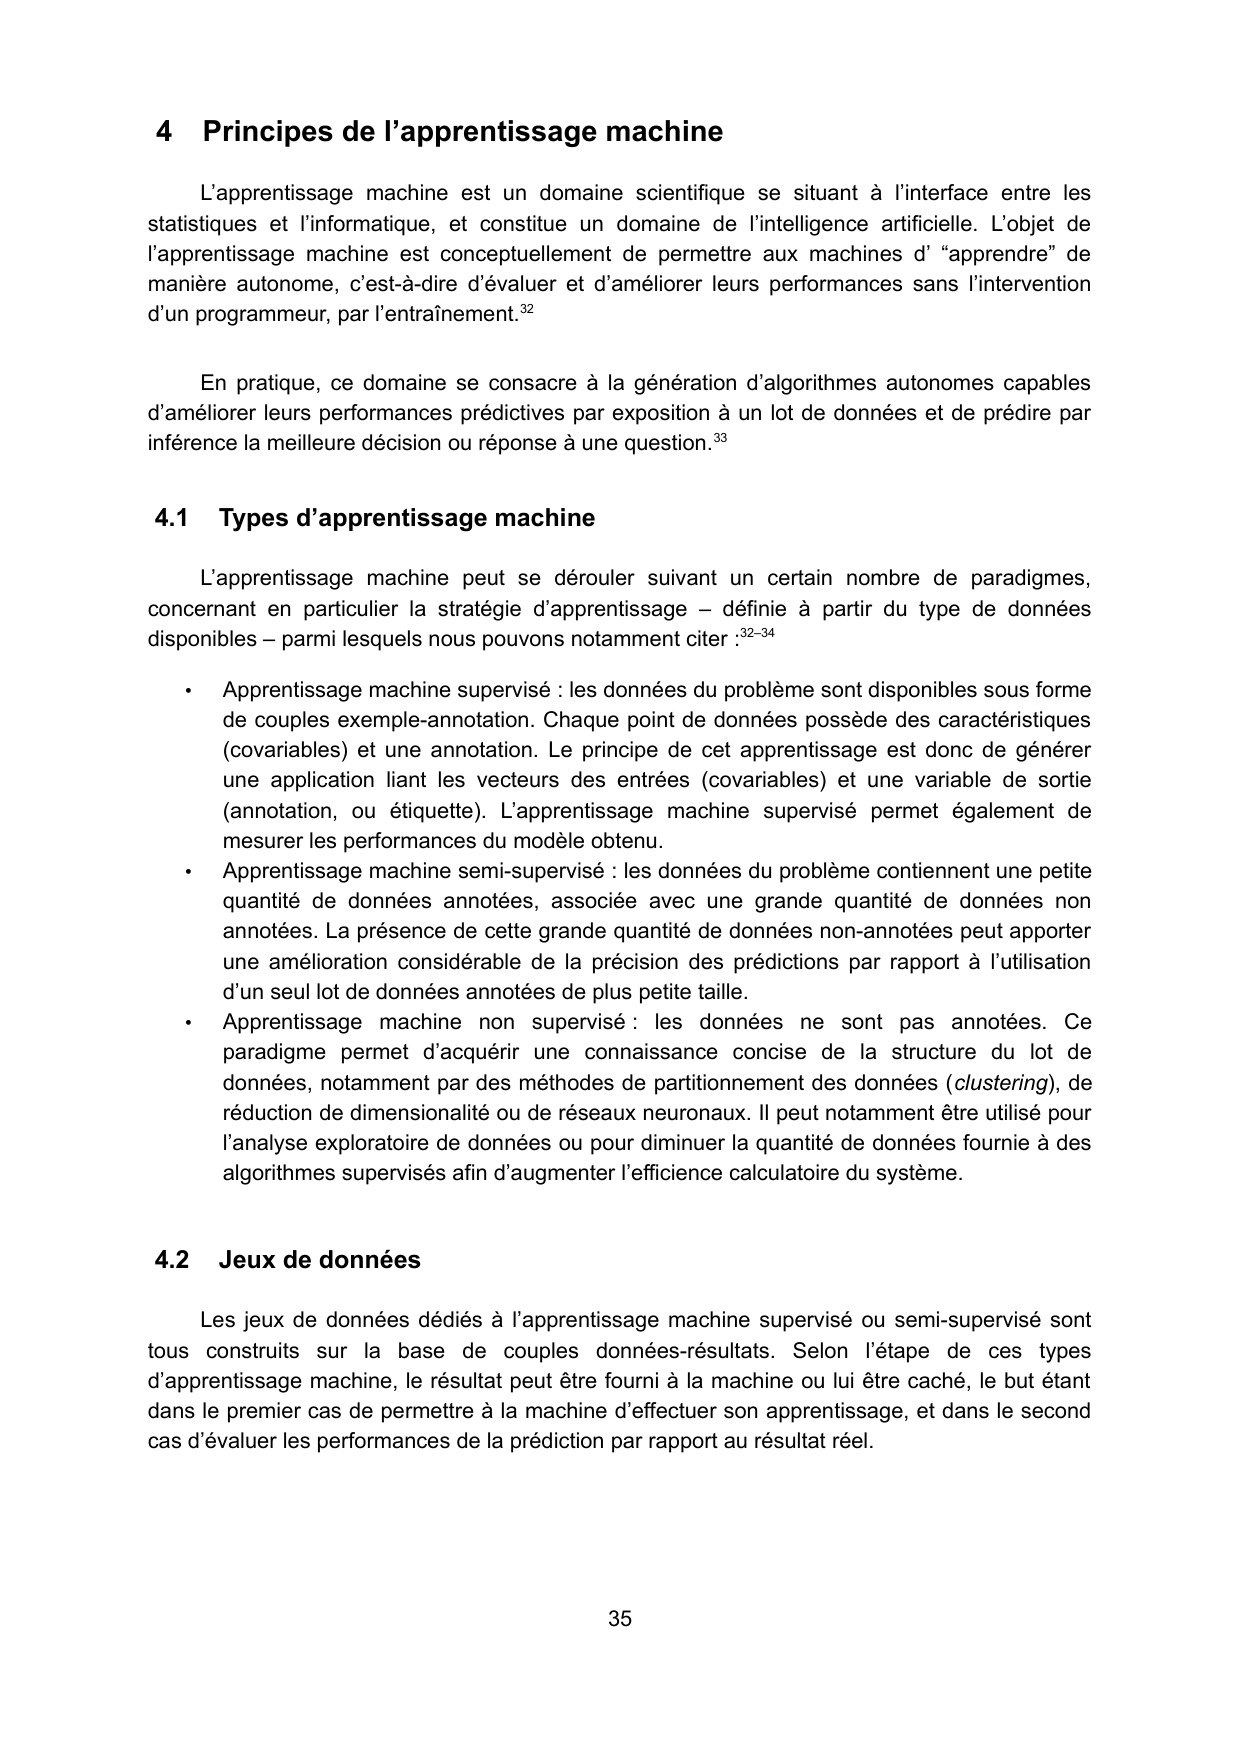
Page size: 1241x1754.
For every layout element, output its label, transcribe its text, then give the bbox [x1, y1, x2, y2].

subtitle Jeux de données [148, 1245, 1093, 1274]
list Apprentissage machine semi-supervisé : les données du problème contiennent une petite quantité de données annotées, associée avec une grande quantité de données non annotées. La présence de cette grande quantité de données non-annotées peut apporter une amélioration considérable de la précision des prédictions par rapport à l’utilisation d’un seul lot de données annotées de plus petite taille. [185, 858, 1093, 1004]
text En pratique, ce domaine se consacre à la génération d’algorithmes autonomes capables d’améliorer leurs performances prédictives par exposition à un lot de données et de prédire par inférence la meilleure décision ou réponse à une question.33 [148, 370, 1093, 456]
list Apprentissage machine non supervisé : les données ne sont pas annotées. Ce paradigme permet d’acquérir une connaissance concise de la structure du lot de données, notamment par des méthodes de partitionnement des données (clustering), de réduction de dimensionalité ou de réseaux neuronaux. Il peut notamment être utilisé pour l’analyse exploratoire de données ou pour diminuer la quantité de données fournie à des algorithmes supervisés afin d’augmenter l’efficience calculatoire du système. [185, 1009, 1093, 1185]
text L’apprentissage machine est un domaine scientifique se situant à l’interface entre les statistiques et l’informatique, et constitue un domaine de l’intelligence artificielle. L’objet de l’apprentissage machine est conceptuellement de permettre aux machines d’ “apprendre” de manière autonome, c’est-à-dire d’évaluer et d’améliorer leurs performances sans l’intervention d’un programmeur, par l’entraînement.32 [148, 180, 1093, 326]
text Les jeux de données dédiés à l’apprentissage machine supervisé ou semi-supervisé sont tous construits sur la base de couples données-résultats. Selon l’étape de ces types d’apprentissage machine, le résultat peut être fourni à la machine ou lui être caché, le but étant dans le premier cas de permettre à la machine d’effectuer son apprentissage, et dans le second cas d’évaluer les performances de la prédiction par rapport au résultat réel. [148, 1307, 1093, 1453]
subtitle Principes de l’apprentissage machine [148, 113, 1093, 147]
subtitle Types d’apprentissage machine [148, 503, 1093, 532]
text L’apprentissage machine peut se dérouler suivant un certain nombre de paradigmes, concernant en particulier la stratégie d’apprentissage – définie à partir du type de données disponibles – parmi lesquels nous pouvons notamment citer :32–34 [148, 565, 1093, 651]
list Apprentissage machine supervisé : les données du problème sont disponibles sous forme de couples exemple-annotation. Chaque point de données possède des caractéristiques (covariables) et une annotation. Le principe de cet apprentissage est donc de générer une application liant les vecteurs des entrées (covariables) et une variable de sortie (annotation, ou étiquette). L’apprentissage machine supervisé permet également de mesurer les performances du modèle obtenu. [185, 677, 1093, 853]
